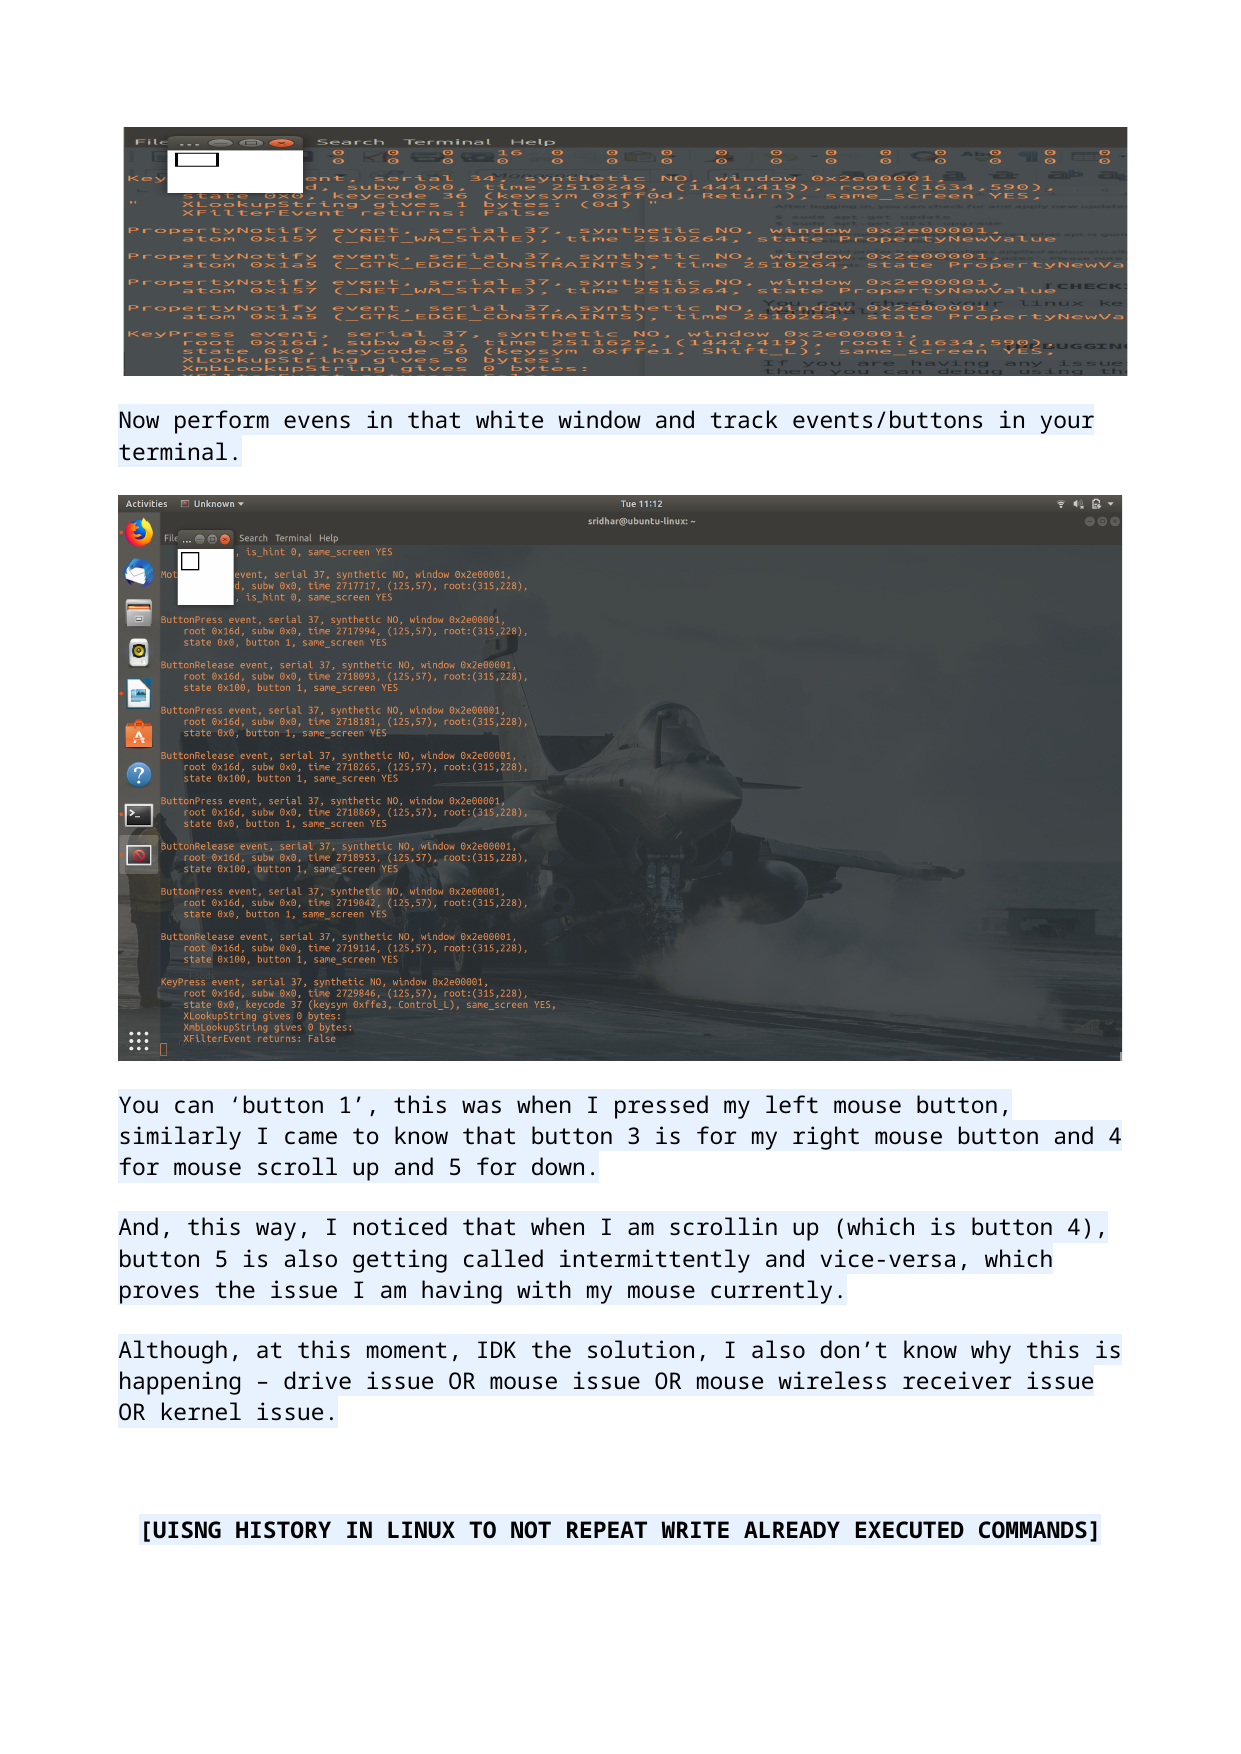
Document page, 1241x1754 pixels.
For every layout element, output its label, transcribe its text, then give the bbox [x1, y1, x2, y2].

picture [118, 495, 1123, 1061]
text Although, at this moment, IDK the solution, I also don’t know why this is happening – drive issue OR mouse issue OR mouse wireless receiver issue OR kernel issue. [118, 1334, 1122, 1428]
text And, this way, I noticed that when I am scrollin up (which is button 4), button 5 is also getting called intermittently and vice-versa, which proves the issue I am having with my mouse currently. [118, 1211, 1122, 1305]
picture [123, 127, 1128, 376]
text Now perform evens in that white window and track events/buttons in your terminal. [118, 404, 1122, 467]
text [UISNG HISTORY IN LINUX TO NOT REPEAT WRITE ALREADY EXECUTED COMMANDS] [118, 1514, 1122, 1545]
text You can ‘button 1’, this was when I pressed my left mouse button, similarly I came to know that button 3 is for my right mouse button and 4 for mouse scroll up and 5 for down. [118, 1089, 1122, 1183]
